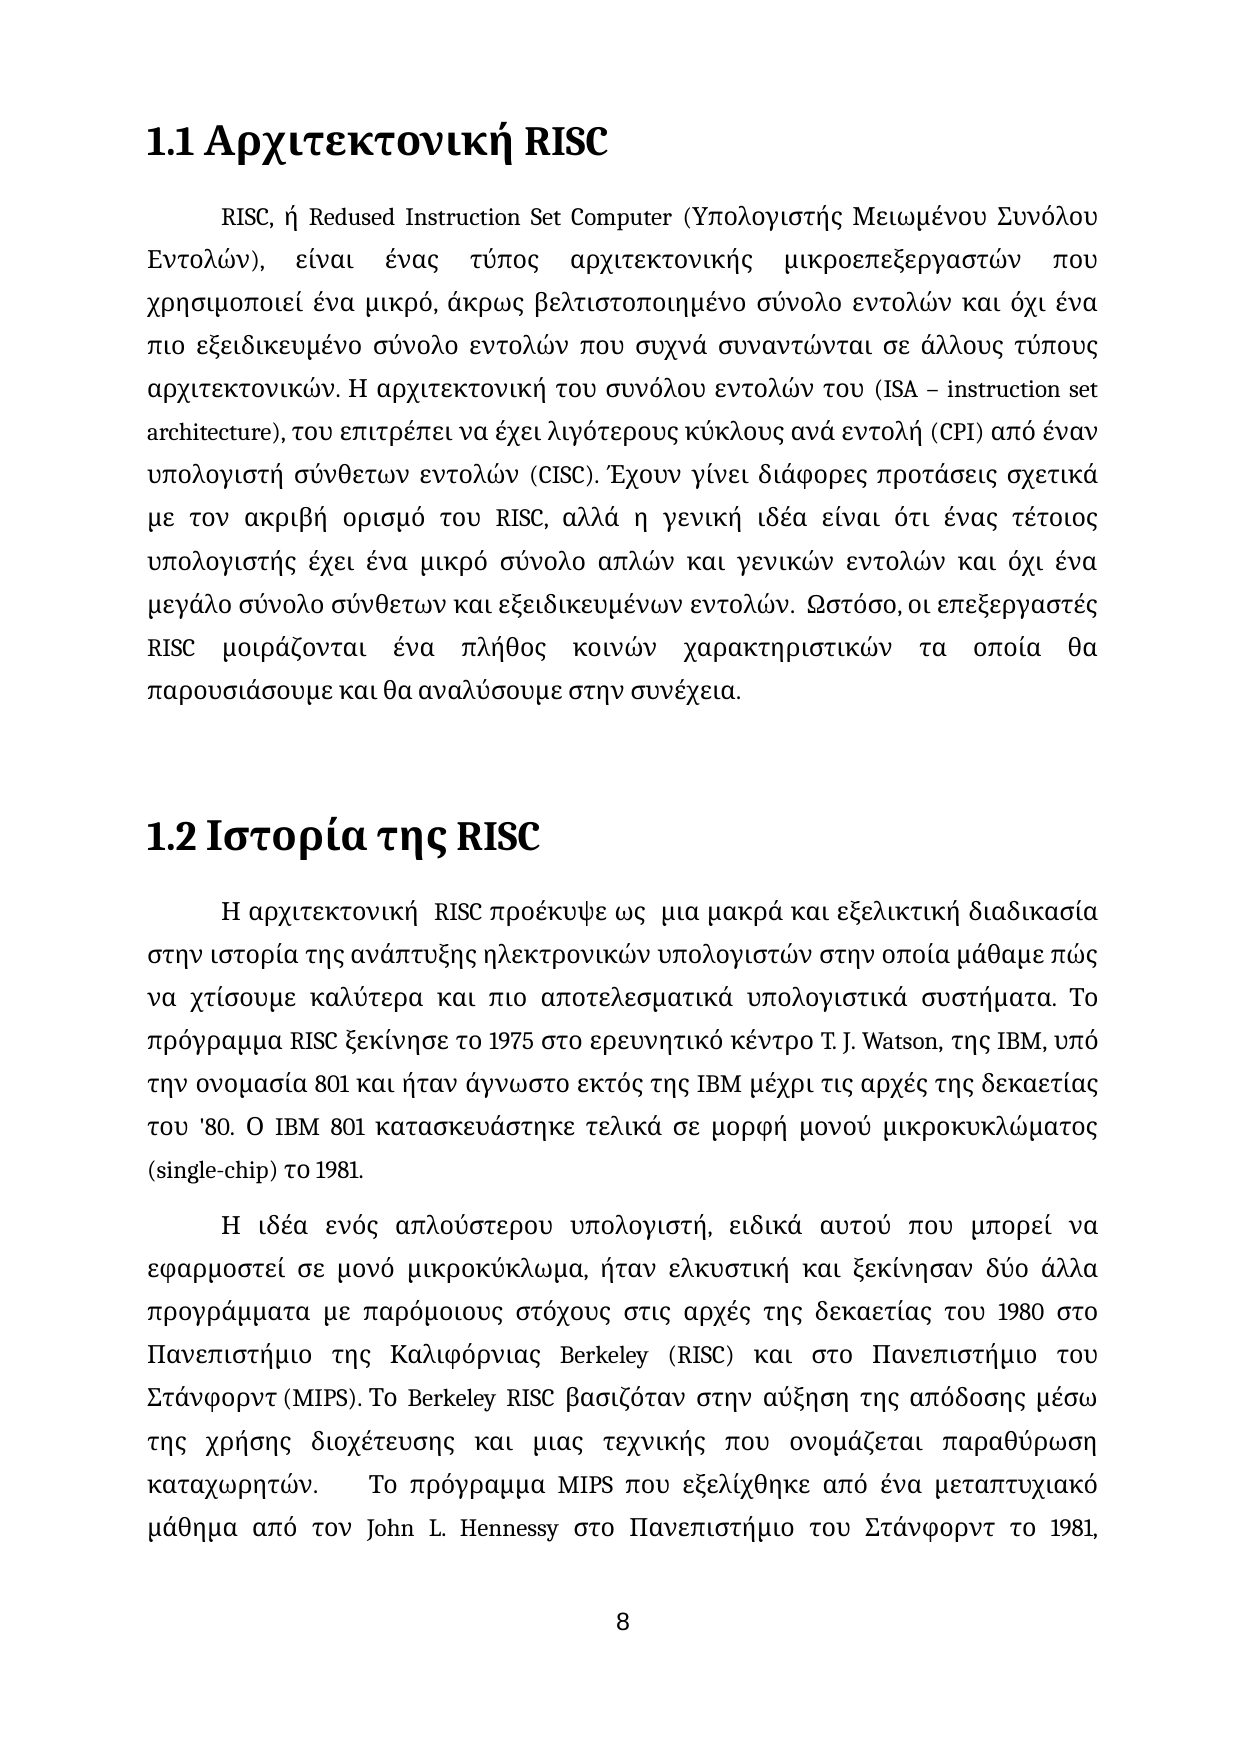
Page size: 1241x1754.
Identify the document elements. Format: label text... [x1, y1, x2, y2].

subtitle 1.1 Αρχιτεκτονική RISC [147, 118, 1098, 166]
text Η ιδέα ενός απλούστερου υπολογιστή, ειδικά αυτού που μπορεί να εφαρμοστεί σε μονό μικροκύκλωμα, ήταν ελκυστική και ξεκίνησαν δύο άλλα προγράμματα με παρόμοιους στόχους στις αρχές της δεκαετίας του 1980 στο Πανεπιστήμιο της Καλιφόρνιας Berkeley (RISC) και στο Πανεπιστήμιο του Στάνφορντ (MIPS). Το Berkeley RISC βασιζόταν στην αύξηση της απόδοσης μέσω της χρήσης διοχέτευσης και μιας τεχνικής που ονομάζεται παραθύρωση καταχωρητών. Το πρόγραμμα MIPS που εξελίχθηκε από ένα μεταπτυχιακό μάθημα από τον John L. Hennessy στο Πανεπιστήμιο του Στάνφορντ το 1981, [147, 1212, 1098, 1542]
subtitle 1.2 Ιστορία της RISC [147, 813, 1098, 861]
text Η αρχιτεκτονική RISC προέκυψε ως μια μακρά και εξελικτική διαδικασία στην ιστορία της ανάπτυξης ηλεκτρονικών υπολογιστών στην οποία μάθαμε πώς να χτίσουμε καλύτερα και πιο αποτελεσματικά υπολογιστικά συστήματα. Το πρόγραμμα RISC ξεκίνησε το 1975 στο ερευνητικό κέντρο T. J. Watson, της IBM, υπό την ονομασία 801 και ήταν άγνωστο εκτός της IBM μέχρι τις αρχές της δεκαετίας του '80. Ο IBM 801 κατασκευάστηκε τελικά σε μορφή μονού μικροκυκλώματος (single-chip) το 1981. [147, 897, 1098, 1185]
text RISC, ή Redused Instruction Set Computer (Υπολογιστής Μειωμένου Συνόλου Εντολών), είναι ένας τύπος αρχιτεκτονικής μικροεπεξεργαστών που χρησιμοποιεί ένα μικρό, άκρως βελτιστοποιημένο σύνολο εντολών και όχι ένα πιο εξειδικευμένο σύνολο εντολών που συχνά συναντώνται σε άλλους τύπους αρχιτεκτονικών. Η αρχιτεκτονική του συνόλου εντολών του (ISA – instruction set architecture), του επιτρέπει να έχει λιγότερους κύκλους ανά εντολή (CPI) από έναν υπολογιστή σύνθετων εντολών (CISC). Έχουν γίνει διάφορες προτάσεις σχετικά με τον ακριβή ορισμό του RISC, αλλά η γενική ιδέα είναι ότι ένας τέτοιος υπολογιστής έχει ένα μικρό σύνολο απλών και γενικών εντολών και όχι ένα μεγάλο σύνολο σύνθετων και εξειδικευμένων εντολών. Ωστόσο, οι επεξεργαστές RISC μοιράζονται ένα πλήθος κοινών χαρακτηριστικών τα οποία θα παρουσιάσουμε και θα αναλύσουμε στην συνέχεια. [147, 202, 1098, 706]
